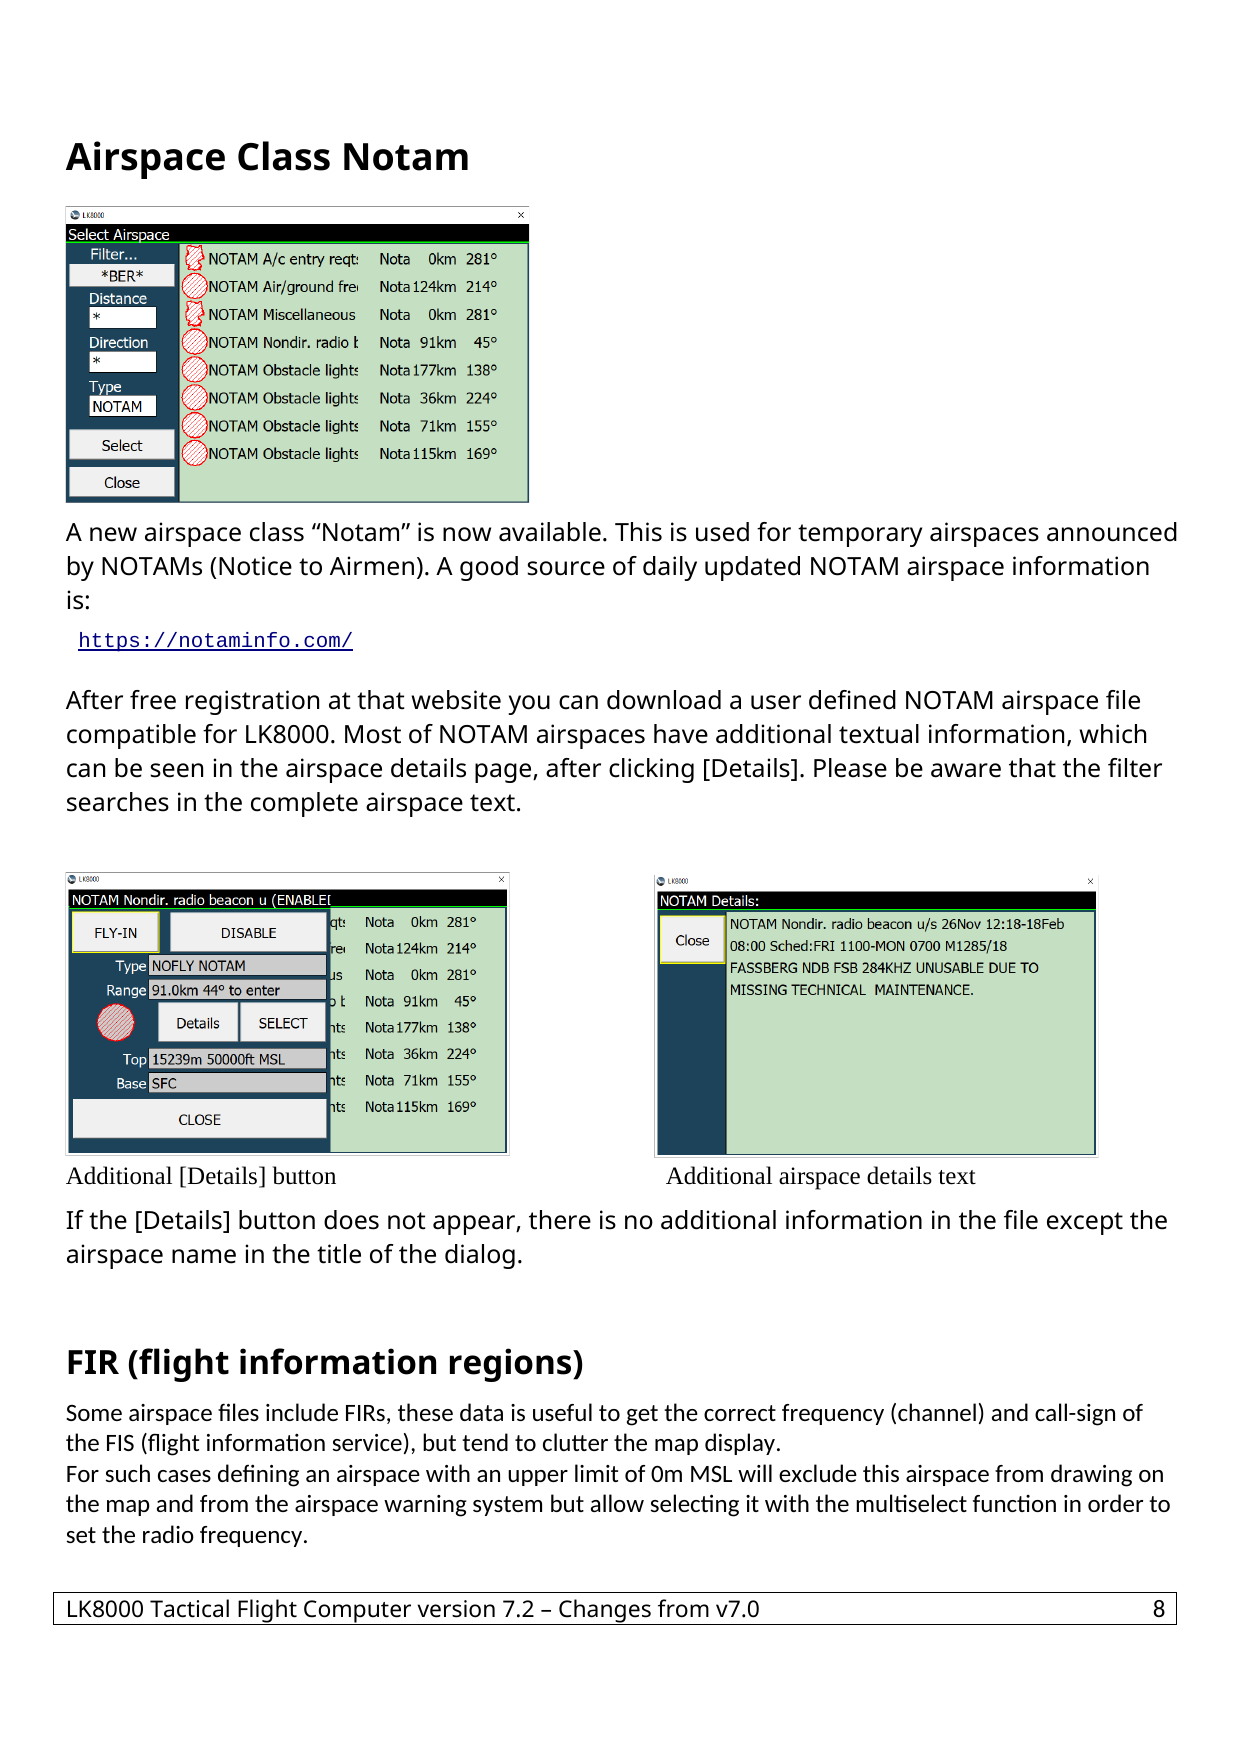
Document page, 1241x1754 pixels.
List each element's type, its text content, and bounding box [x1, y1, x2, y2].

subtitle Airspace Class Notam [66, 131, 1181, 182]
picture [65, 206, 530, 503]
text A new airspace class “Notam” is now available. This is used for temporary airspaces announced by NOTAMs (Notice to Airmen). A good source of daily updated NOTAM airspace information is: [66, 515, 1181, 617]
text Some airspace files include FIRs, these data is useful to get the correct frequency (channel) and call-sign of the FIS (flight information service), but tend to clutter the map display. [66, 1397, 1181, 1458]
text For such cases defining an airspace with an upper limit of 0m MSL will exclude this airspace from drawing on the map and from the airspace warning system but allow selecting it with the multiselect function in order to set the radio frequency. [66, 1458, 1181, 1549]
text Additional [Details] button Additional airspace details text [66, 1161, 1181, 1190]
picture [65, 872, 510, 1156]
subtitle FIR (flight information regions) [66, 1339, 1181, 1384]
picture [654, 875, 1099, 1158]
text After free registration at that website you can download a user defined NOTAM airspace file compatible for LK8000. Most of NOTAM airspaces have additional textual information, which can be seen in the airspace details page, after clicking [Details]. Please be aware that the filter searches in the complete airspace text. [66, 683, 1181, 819]
text If the [Details] button does not appear, there is no additional information in the file except the airspace name in the title of the dialog. [66, 1203, 1181, 1271]
text https://notaminfo.com/ [66, 629, 1181, 653]
